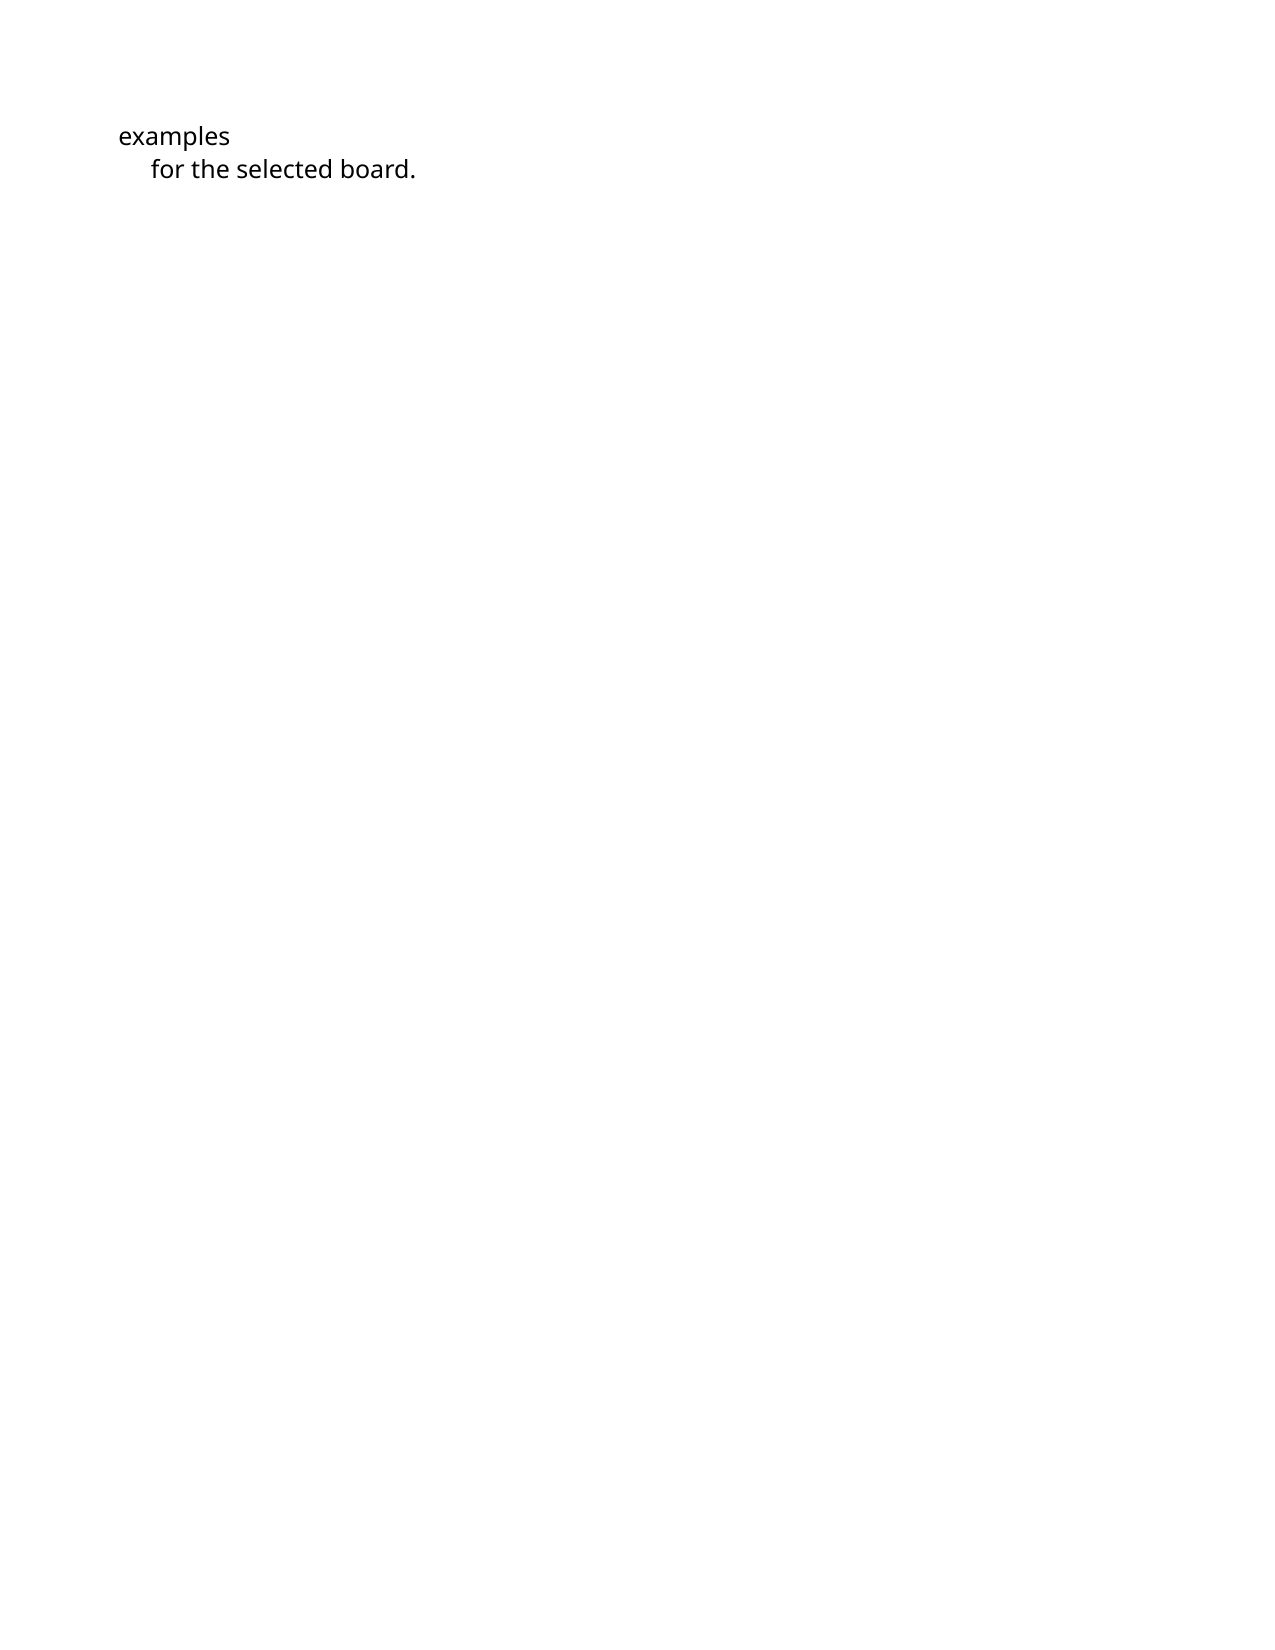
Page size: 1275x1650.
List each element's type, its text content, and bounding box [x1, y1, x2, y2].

text examples for the selected board. [118, 118, 1157, 186]
